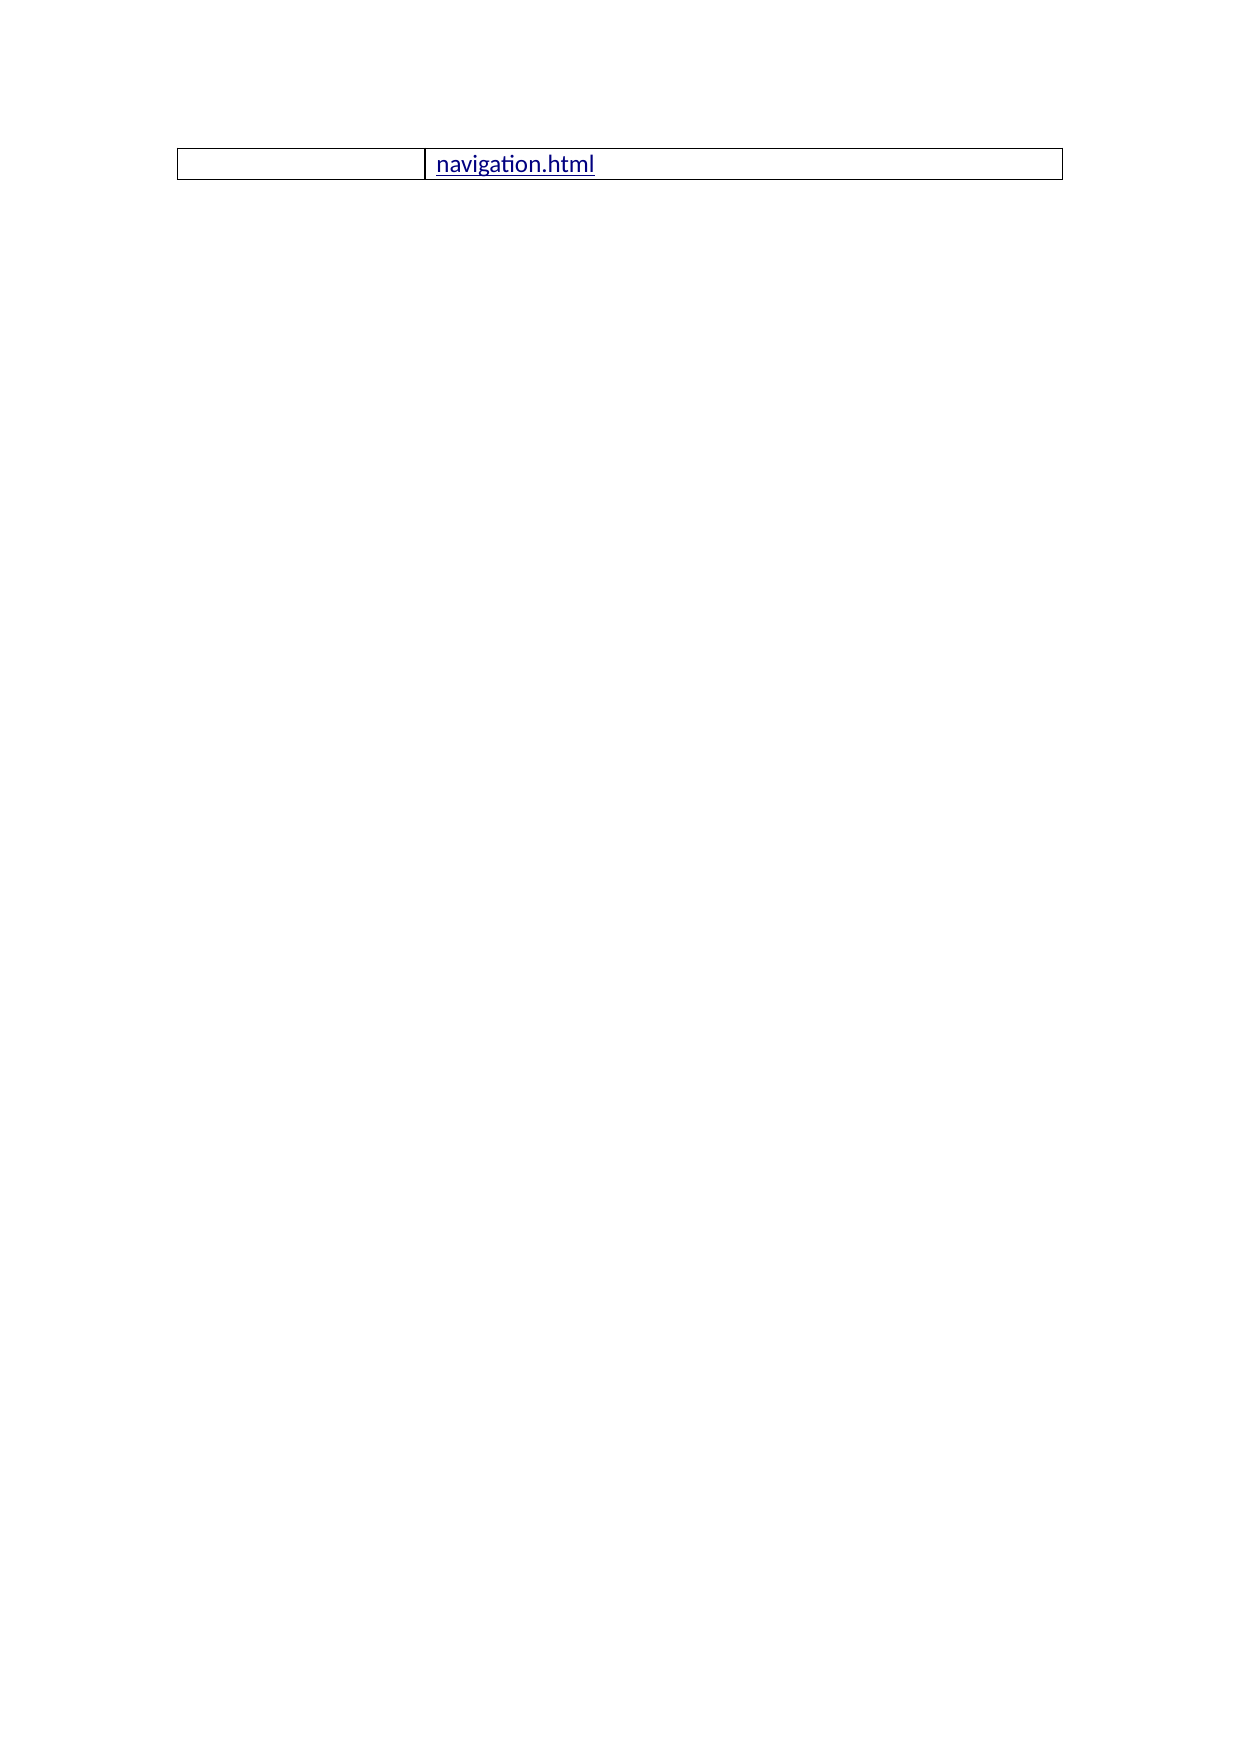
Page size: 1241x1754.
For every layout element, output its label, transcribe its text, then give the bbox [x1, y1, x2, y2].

table_cell navigation.html [426, 149, 1062, 179]
table_cell [178, 149, 424, 179]
